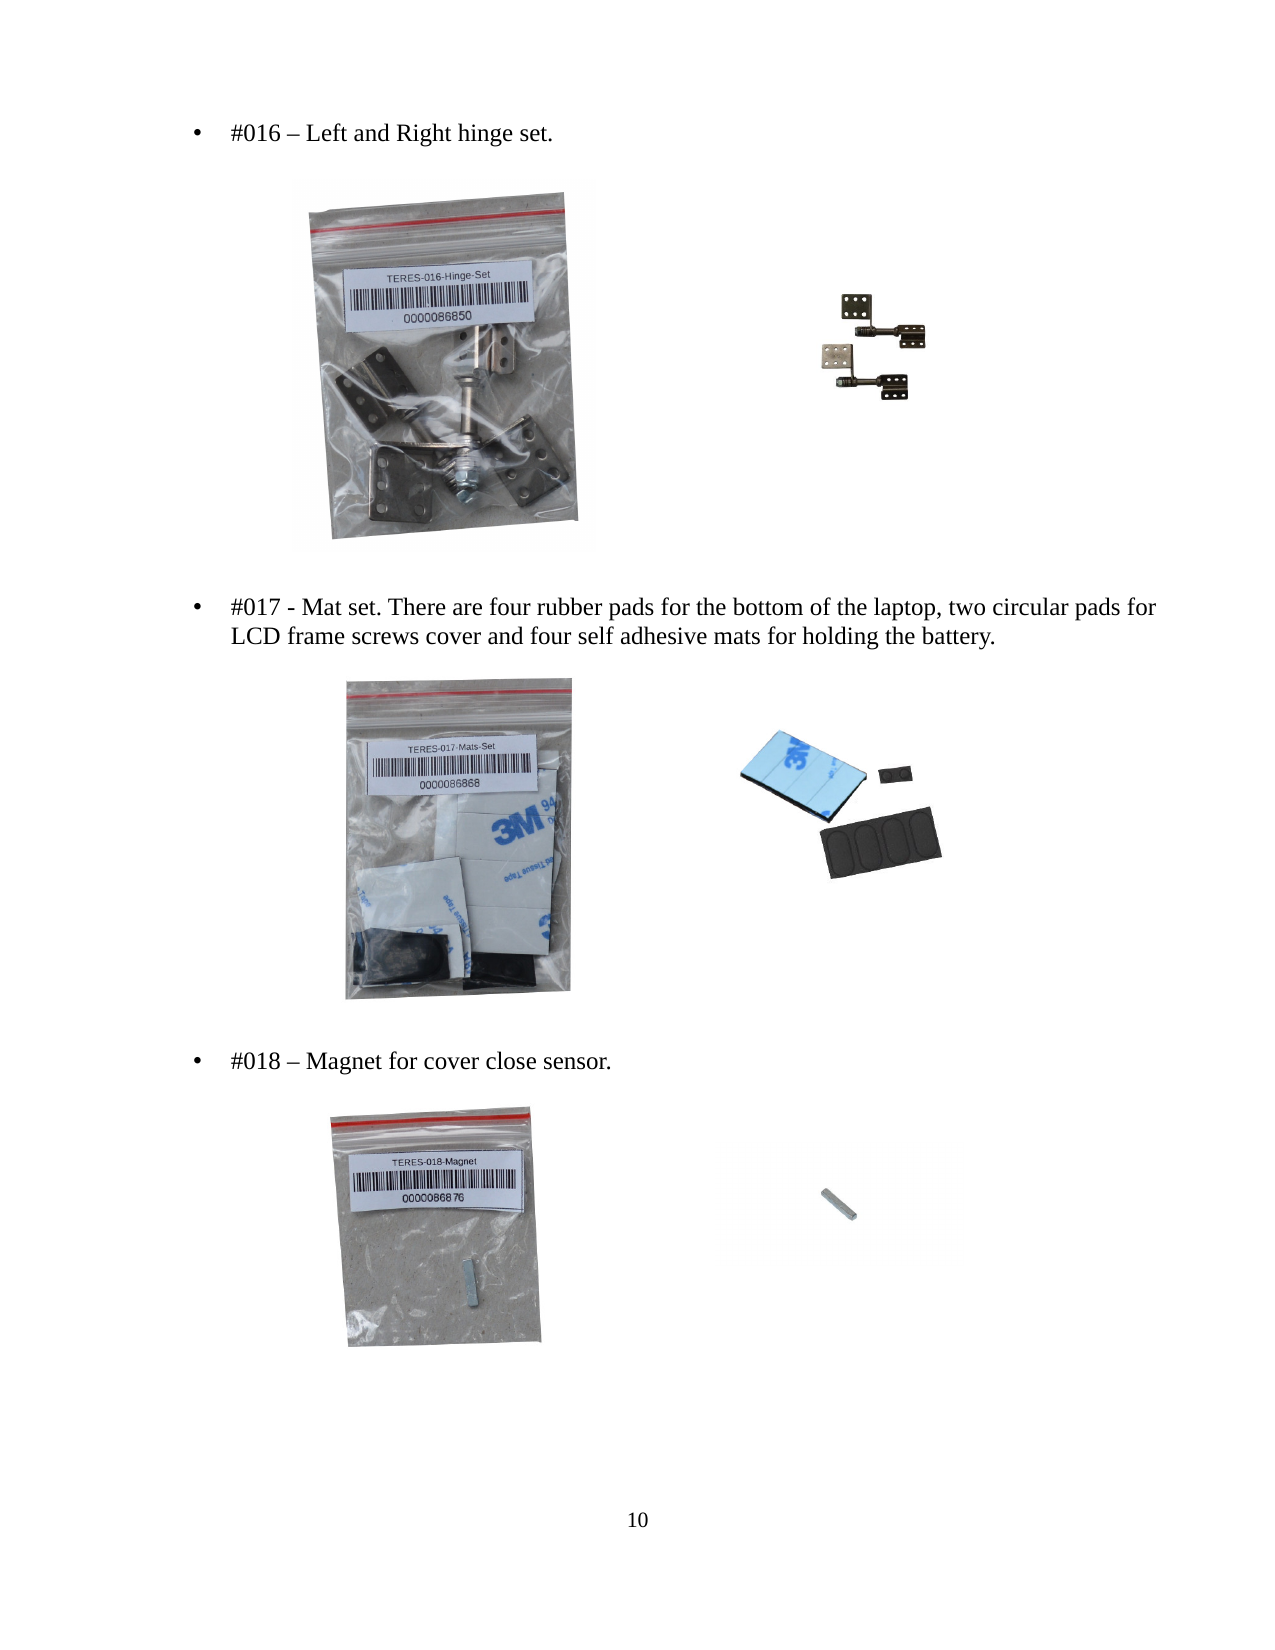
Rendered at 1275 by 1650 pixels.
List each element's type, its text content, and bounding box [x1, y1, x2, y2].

list #016 – Left and Right hinge set. [193, 118, 1157, 147]
picture [705, 704, 1048, 924]
picture [312, 1103, 559, 1350]
picture [714, 1142, 964, 1266]
picture [732, 249, 1015, 431]
list #017 - Mat set. There are four rubber pads for the bottom of the laptop, two circular pads for LCD frame screws cover and four self adhesive mats for holding the battery. [193, 592, 1157, 649]
list #018 – Magnet for cover close sensor. [193, 1046, 1157, 1075]
picture [336, 671, 580, 1006]
picture [291, 179, 596, 552]
